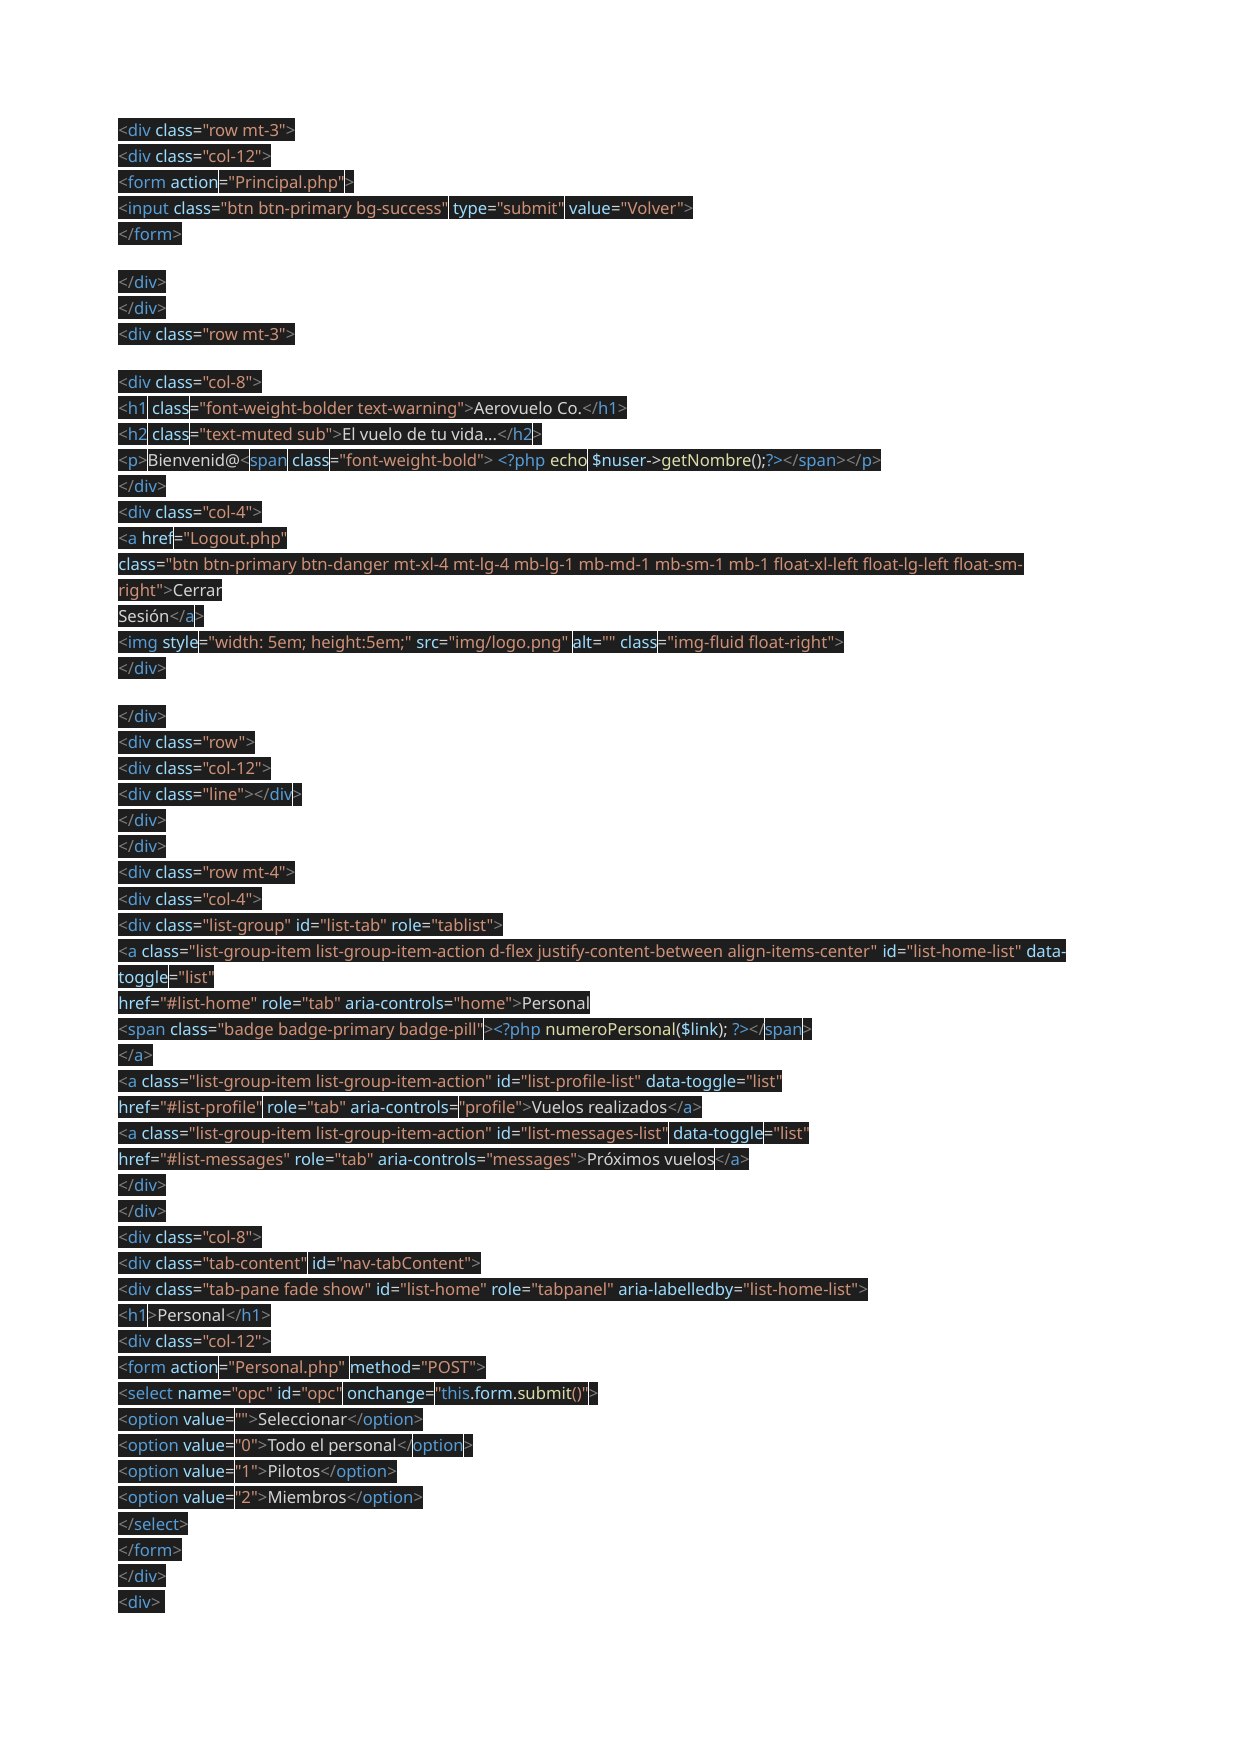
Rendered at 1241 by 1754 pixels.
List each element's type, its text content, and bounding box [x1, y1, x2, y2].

text <div class="col-12"> [118, 757, 1122, 780]
text <div class="list-group" id="list-tab" role="tablist"> [118, 913, 1122, 936]
text <option value="">Seleccionar</option> [118, 1408, 1122, 1431]
text <h1 class="font-weight-bolder text-warning">Aerovuelo Co.</h1> [118, 396, 1122, 419]
text <div class="col-4"> [118, 887, 1122, 910]
text </div> [118, 1174, 1122, 1196]
text </div> [118, 270, 1122, 293]
text </div> [118, 1200, 1122, 1222]
text <option value="1">Pilotos</option> [118, 1460, 1122, 1483]
text <span class="badge badge-primary badge-pill"><?php numeroPersonal($link); ?></span> [118, 1017, 1122, 1040]
text <a href="Logout.php" [118, 527, 1122, 549]
text <input class="btn btn-primary bg-success" type="submit" value="Volver"> [118, 196, 1122, 219]
text </form> [118, 222, 1122, 245]
text <form action="Personal.php" method="POST"> [118, 1356, 1122, 1379]
text </a> [118, 1043, 1122, 1066]
text <option value="0">Todo el personal</option> [118, 1434, 1122, 1457]
text <div class="row mt-4"> [118, 861, 1122, 884]
text href="#list-home" role="tab" aria-controls="home">Personal [118, 991, 1122, 1014]
text </div> [118, 1564, 1122, 1587]
text href="#list-profile" role="tab" aria-controls="profile">Vuelos realizados</a> [118, 1096, 1122, 1118]
text <option value="2">Miembros</option> [118, 1486, 1122, 1509]
text <form action="Principal.php"> [118, 170, 1122, 193]
text <div class="col-12"> [118, 144, 1122, 167]
text </div> [118, 809, 1122, 832]
text href="#list-messages" role="tab" aria-controls="messages">Próximos vuelos</a> [118, 1148, 1122, 1170]
text <h1>Personal</h1> [118, 1304, 1122, 1327]
text <div class="col-8"> [118, 370, 1122, 393]
text Sesión</a> [118, 605, 1122, 627]
text <div class="col-8"> [118, 1226, 1122, 1248]
text <div> [118, 1590, 1122, 1613]
text <div class="line"></div> [118, 783, 1122, 806]
text <div class="col-12"> [118, 1330, 1122, 1353]
text <h2 class="text-muted sub">El vuelo de tu vida...</h2> [118, 422, 1122, 445]
text <a class="list-group-item list-group-item-action d-flex justify-content-between align-items-center" id="list-home-list" data-toggle="list" [118, 939, 1122, 988]
text <div class="row mt-3"> [118, 322, 1122, 345]
text <a class="list-group-item list-group-item-action" id="list-profile-list" data-toggle="list" [118, 1069, 1122, 1092]
text <p>Bienvenid@<span class="font-weight-bold"> <?php echo $nuser->getNombre();?></span></p> [118, 448, 1122, 471]
text </div> [118, 474, 1122, 497]
text <div class="tab-pane fade show" id="list-home" role="tabpanel" aria-labelledby="list-home-list"> [118, 1278, 1122, 1301]
text <select name="opc" id="opc" onchange="this.form.submit()"> [118, 1382, 1122, 1405]
text class="btn btn-primary btn-danger mt-xl-4 mt-lg-4 mb-lg-1 mb-md-1 mb-sm-1 mb-1 float-xl-left float-lg-left float-sm-right">Cerrar [118, 553, 1122, 601]
text </div> [118, 657, 1122, 679]
text </select> [118, 1512, 1122, 1535]
text <div class="tab-content" id="nav-tabContent"> [118, 1252, 1122, 1274]
text </div> [118, 296, 1122, 319]
text <div class="col-4"> [118, 501, 1122, 523]
text <a class="list-group-item list-group-item-action" id="list-messages-list" data-toggle="list" [118, 1122, 1122, 1144]
text <div class="row"> [118, 731, 1122, 754]
text <img style="width: 5em; height:5em;" src="img/logo.png" alt="" class="img-fluid float-right"> [118, 631, 1122, 653]
text </div> [118, 835, 1122, 858]
text </form> [118, 1538, 1122, 1561]
text </div> [118, 705, 1122, 728]
text <div class="row mt-3"> [118, 118, 1122, 141]
